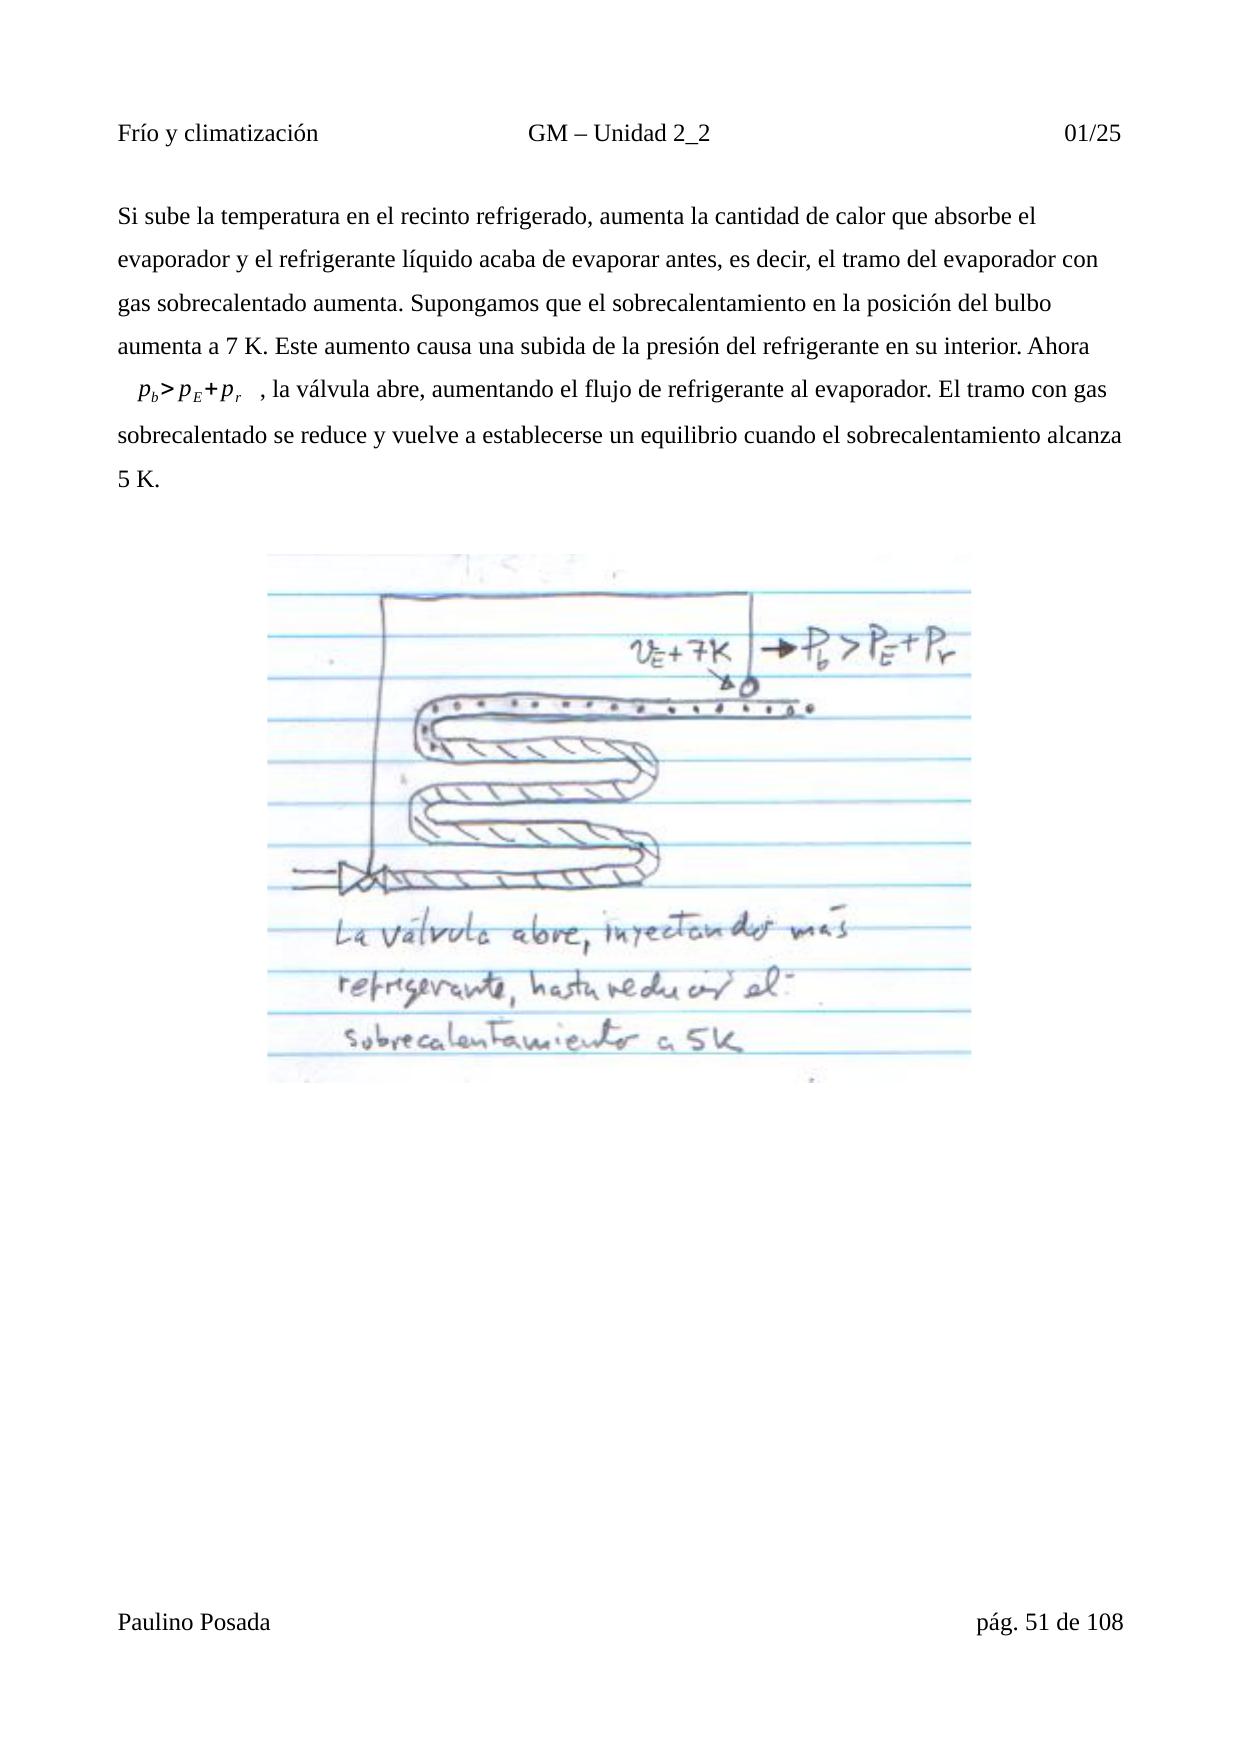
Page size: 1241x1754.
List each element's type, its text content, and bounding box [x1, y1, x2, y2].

picture [267, 554, 972, 1083]
text Si sube la temperatura en el recinto refrigerado, aumenta la cantidad de calor que absorbe el evaporador y el refrigerante líquido acaba de evaporar antes, es decir, el tramo del evaporador con gas sobrecalentado aumenta. Supongamos que el sobrecalentamiento en la posición del bulbo aumenta a 7 K. Este aumento causa una subida de la presión del refrigerante en su interior. Ahora , la válvula abre, aumentando el flujo de refrigerante al evaporador. El tramo con gas sobrecalentado se reduce y vuelve a establecerse un equilibrio cuando el sobrecalentamiento alcanza 5 K. [117, 201, 1123, 492]
